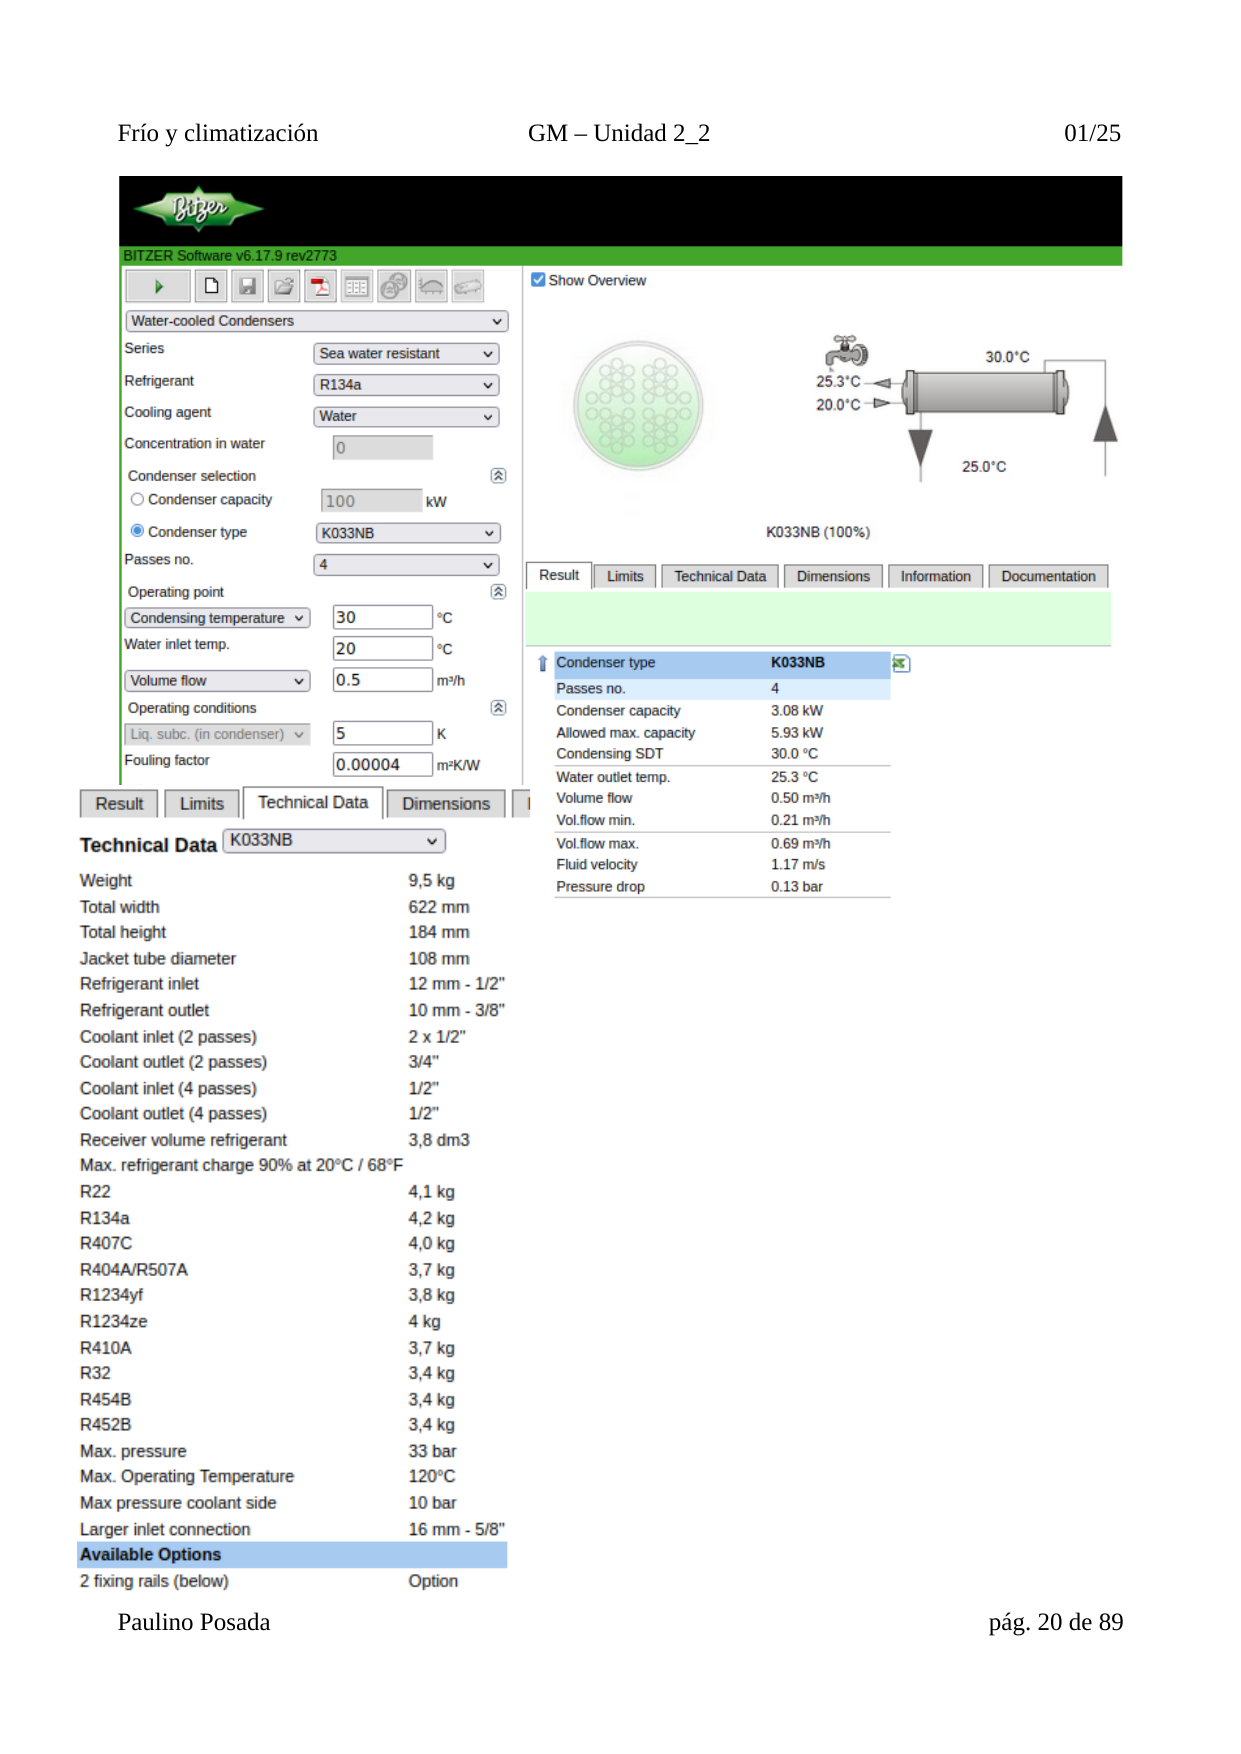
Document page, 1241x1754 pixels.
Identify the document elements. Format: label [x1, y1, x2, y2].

picture [77, 176, 1123, 1595]
